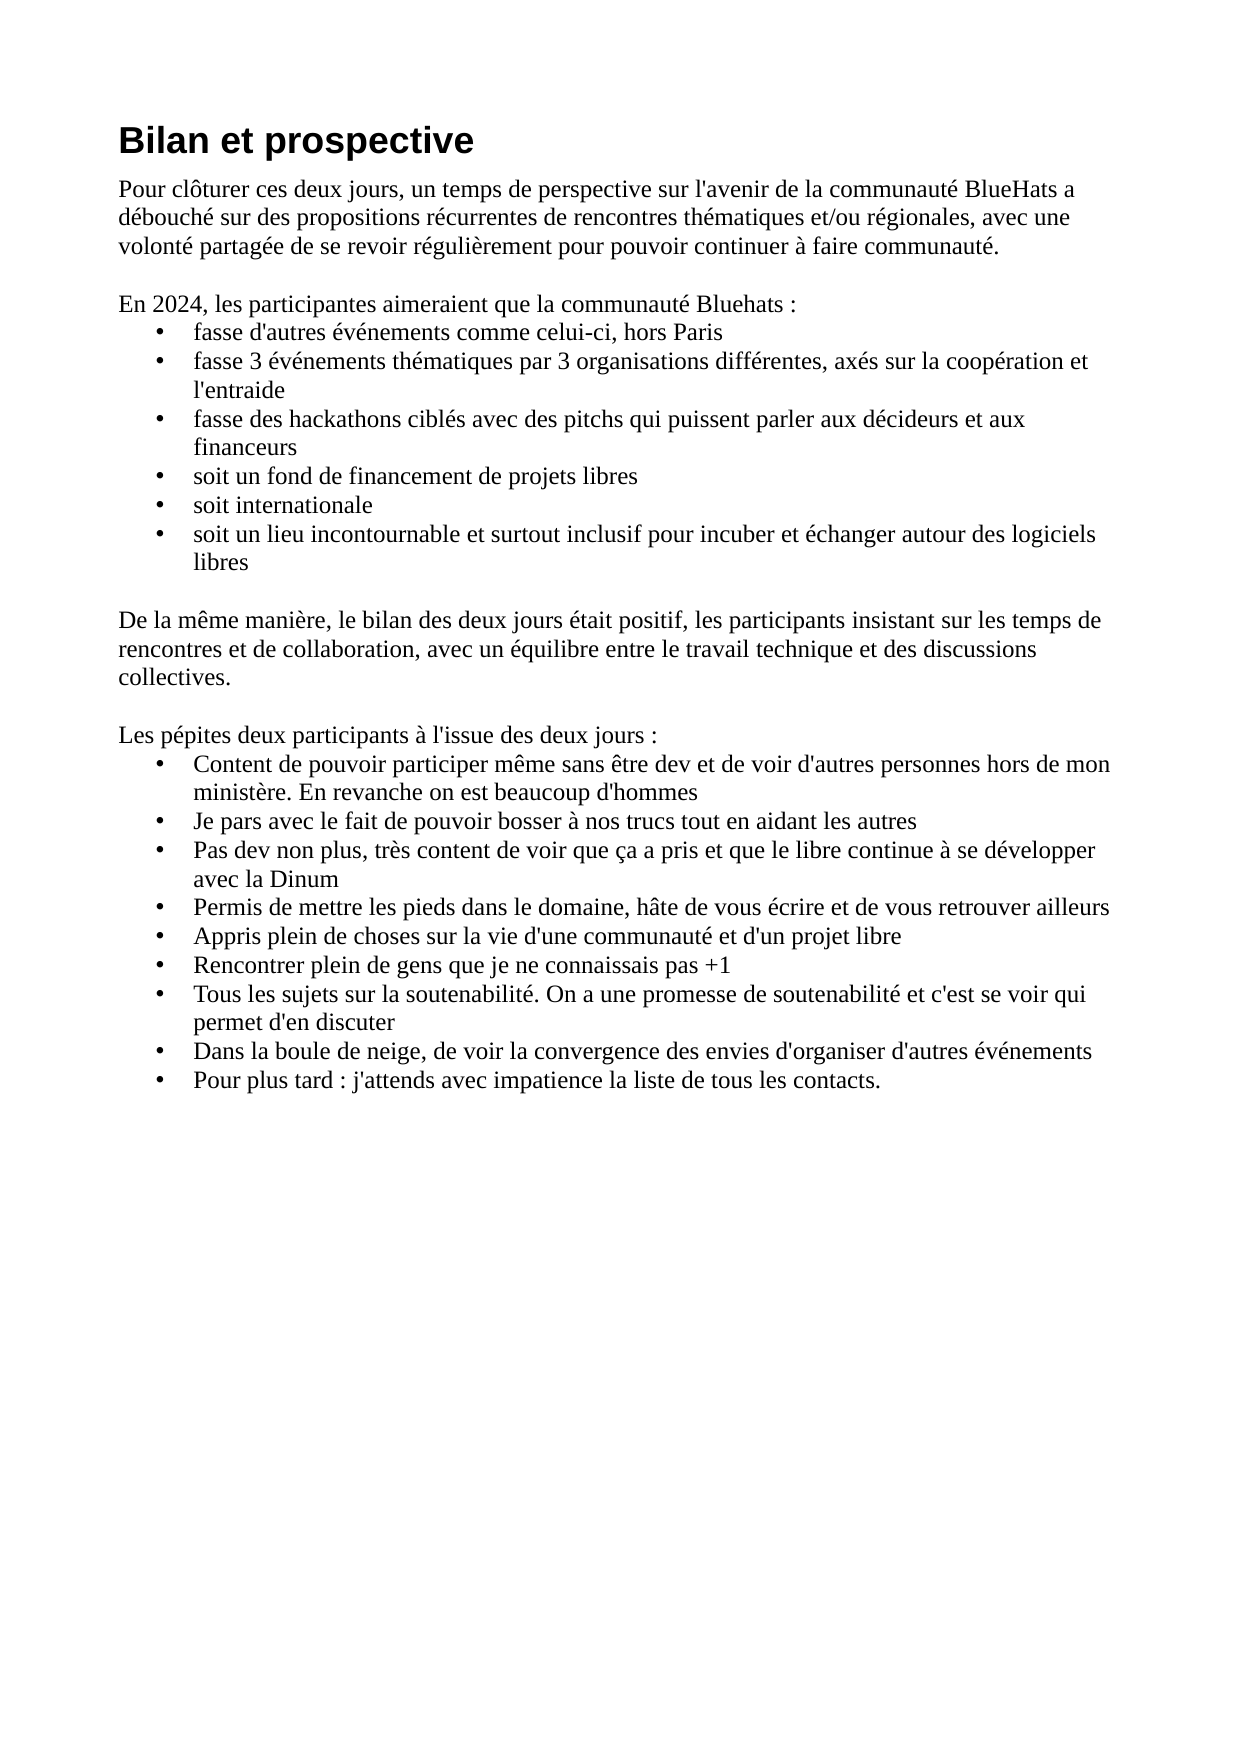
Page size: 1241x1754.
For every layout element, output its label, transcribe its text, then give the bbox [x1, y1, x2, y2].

list soit un lieu incontournable et surtout inclusif pour incuber et échanger autour des logiciels libres [156, 519, 1122, 576]
list fasse 3 événements thématiques par 3 organisations différentes, axés sur la coopération et l'entraide [156, 346, 1122, 404]
list Pas dev non plus, très content de voir que ça a pris et que le libre continue à se développer avec la Dinum [156, 835, 1122, 892]
list Content de pouvoir participer même sans être dev et de voir d'autres personnes hors de mon ministère. En revanche on est beaucoup d'hommes [156, 749, 1122, 806]
list Je pars avec le fait de pouvoir bosser à nos trucs tout en aidant les autres [156, 806, 1122, 835]
text Pour clôturer ces deux jours, un temps de perspective sur l'avenir de la communauté BlueHats a débouché sur des propositions récurrentes de rencontres thématiques et/ou régionales, avec une volonté partagée de se revoir régulièrement pour pouvoir continuer à faire communauté. [118, 174, 1122, 260]
text Les pépites deux participants à l'issue des deux jours : [118, 720, 1122, 749]
list fasse des hackathons ciblés avec des pitchs qui puissent parler aux décideurs et aux financeurs [156, 404, 1122, 461]
list fasse d'autres événements comme celui-ci, hors Paris [156, 317, 1122, 346]
list Tous les sujets sur la soutenabilité. On a une promesse de soutenabilité et c'est se voir qui permet d'en discuter [156, 979, 1122, 1036]
list soit un fond de financement de projets libres [156, 461, 1122, 490]
subtitle Bilan et prospective [118, 118, 1122, 161]
list Permis de mettre les pieds dans le domaine, hâte de vous écrire et de vous retrouver ailleurs [156, 892, 1122, 921]
list Rencontrer plein de gens que je ne connaissais pas +1 [156, 950, 1122, 979]
list soit internationale [156, 490, 1122, 519]
list Pour plus tard : j'attends avec impatience la liste de tous les contacts. [156, 1065, 1122, 1094]
list Appris plein de choses sur la vie d'une communauté et d'un projet libre [156, 921, 1122, 950]
text De la même manière, le bilan des deux jours était positif, les participants insistant sur les temps de rencontres et de collaboration, avec un équilibre entre le travail technique et des discussions collectives. [118, 605, 1122, 691]
text En 2024, les participantes aimeraient que la communauté Bluehats : [118, 289, 1122, 317]
list Dans la boule de neige, de voir la convergence des envies d'organiser d'autres événements [156, 1036, 1122, 1065]
